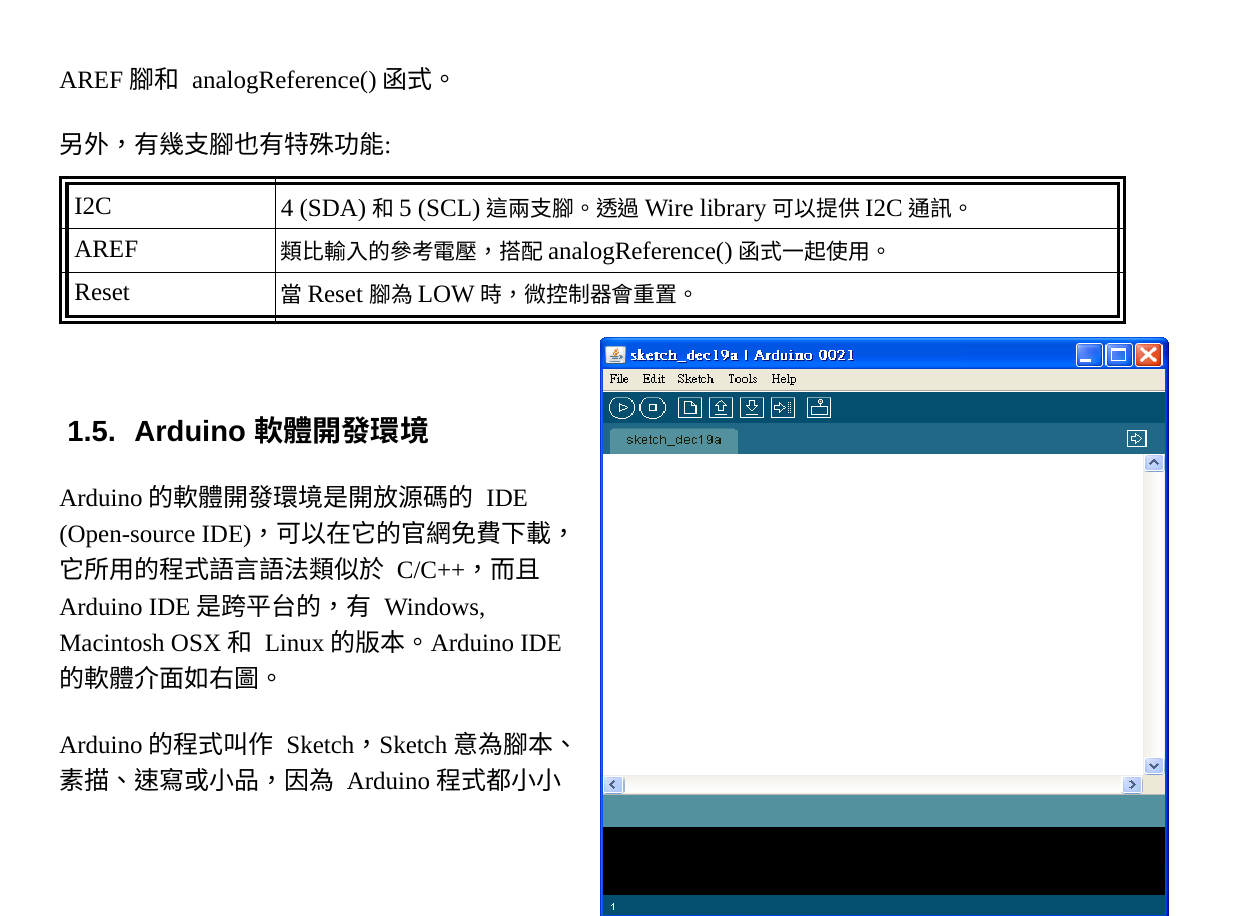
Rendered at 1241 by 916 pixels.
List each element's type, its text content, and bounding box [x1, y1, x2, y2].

table_cell Reset [62, 273, 275, 321]
text Arduino 的軟體開發環境是開放源碼的 IDE (Open-source IDE)，可以在它的官網免費下載，它所用的程式語言語法類似於 C/C++，而且 Arduino IDE 是跨平台的，有 Windows, Macintosh OSX 和 Linux 的版本。Arduino IDE 的軟體介面如右圖。 [59, 477, 600, 695]
table_header I2C [62, 179, 275, 228]
subtitle [1171, 408, 1181, 450]
text Arduino 的程式叫作 Sketch，Sketch 意為腳本、素描、速寫或小品，因為 Arduino 程式都小小 [59, 724, 600, 797]
picture [600, 337, 1171, 916]
table_header 4 (SDA) 和 5 (SCL) 這兩支腳。透過 Wire library 可以提供 I2C 通訊。 [276, 179, 1123, 228]
subtitle Arduino 軟體開發環境 [59, 408, 600, 450]
table_cell AREF [69, 229, 275, 272]
table_cell 類比輸入的參考電壓，搭配 analogReference() 函式一起使用。 [276, 229, 1117, 272]
table_cell 當 Reset 腳為 LOW 時，微控制器會重置。 [276, 273, 1123, 321]
text 另外，有幾支腳也有特殊功能: [59, 125, 1181, 161]
text AREF 腳和 analogReference() 函式。 [59, 59, 1181, 95]
